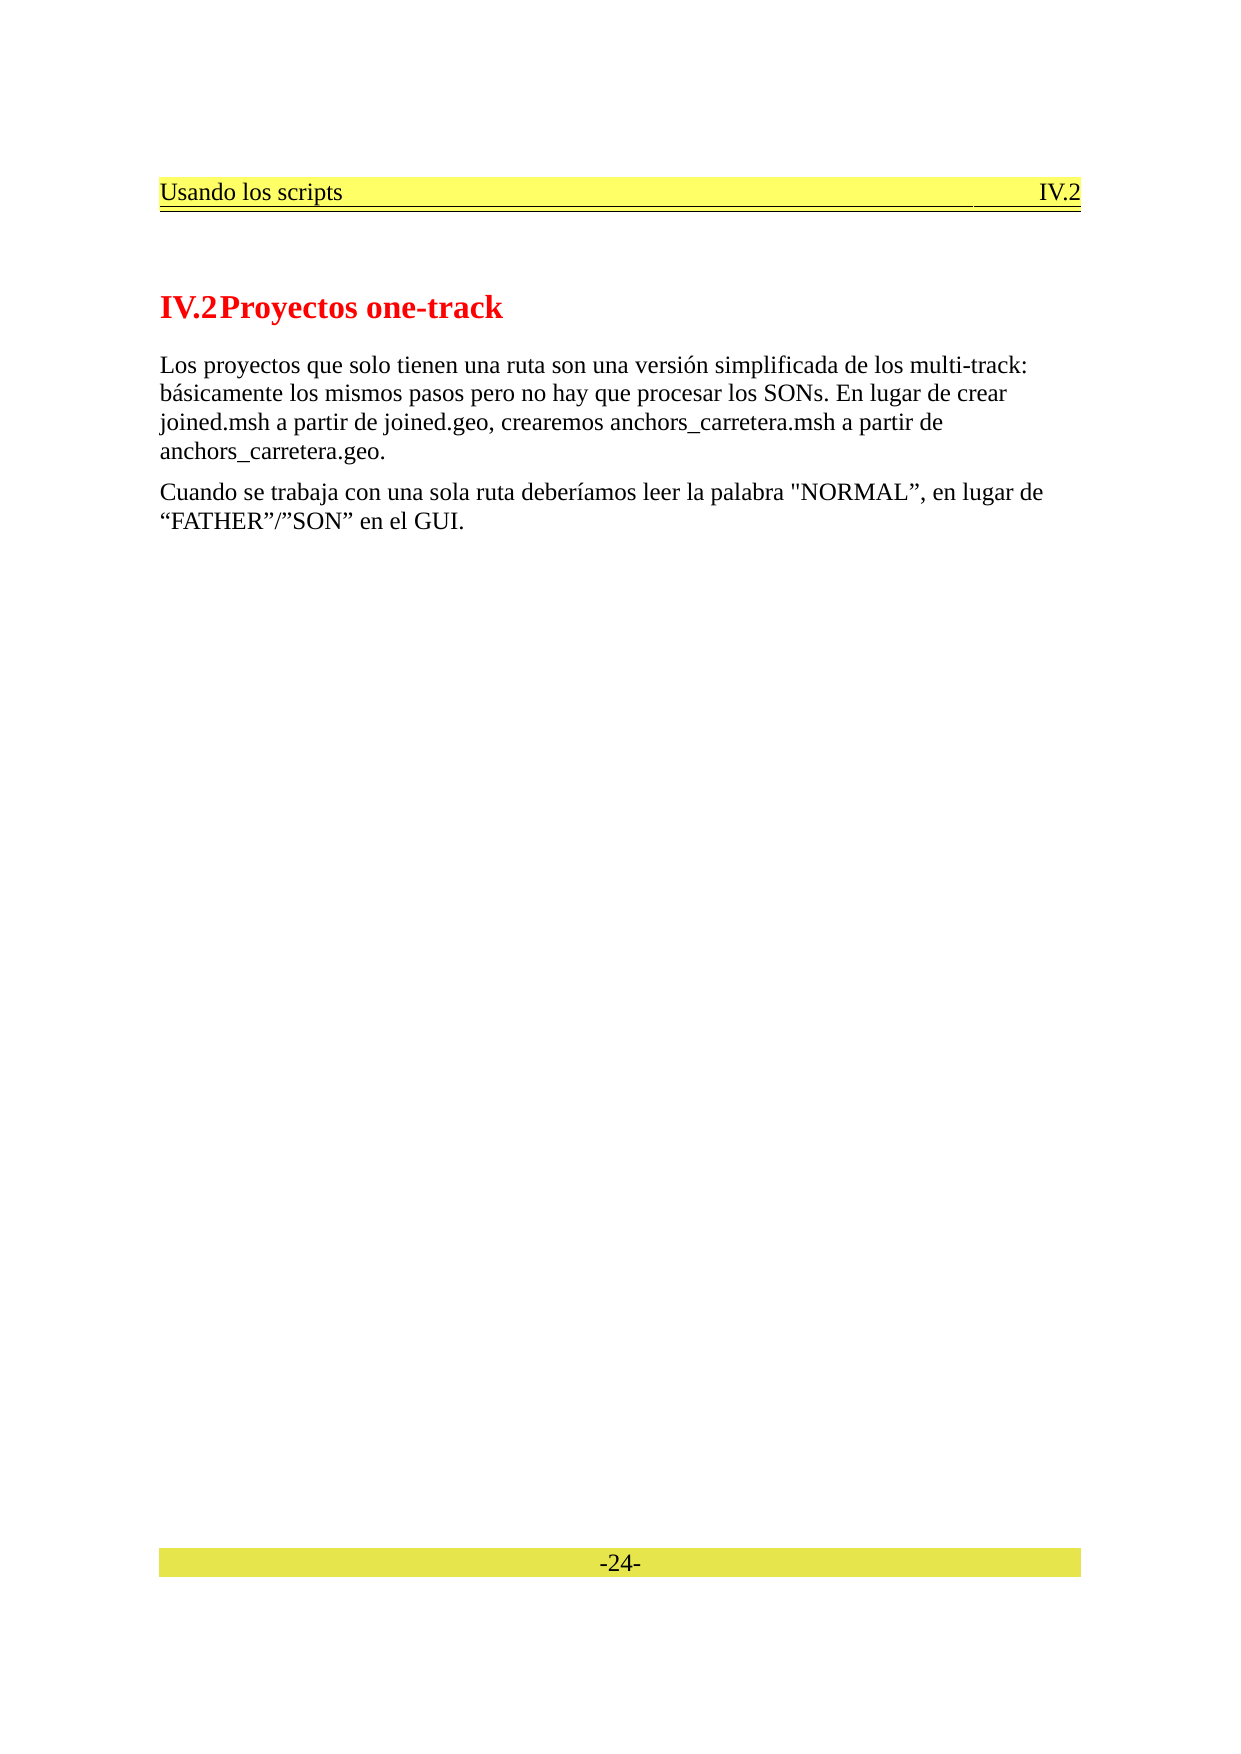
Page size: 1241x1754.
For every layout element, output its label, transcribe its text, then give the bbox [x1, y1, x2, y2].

text Cuando se trabaja con una sola ruta deberíamos leer la palabra "NORMAL”, en lugar de “FATHER”/”SON” en el GUI. [159, 477, 1081, 535]
text Los proyectos que solo tienen una ruta son una versión simplificada de los multi-track: básicamente los mismos pasos pero no hay que procesar los SONs. En lugar de crear joined.msh a partir de joined.geo, crearemos anchors_carretera.msh a partir de anchors_carretera.geo. [159, 350, 1081, 465]
subtitle Proyectos one-track [159, 288, 1081, 326]
